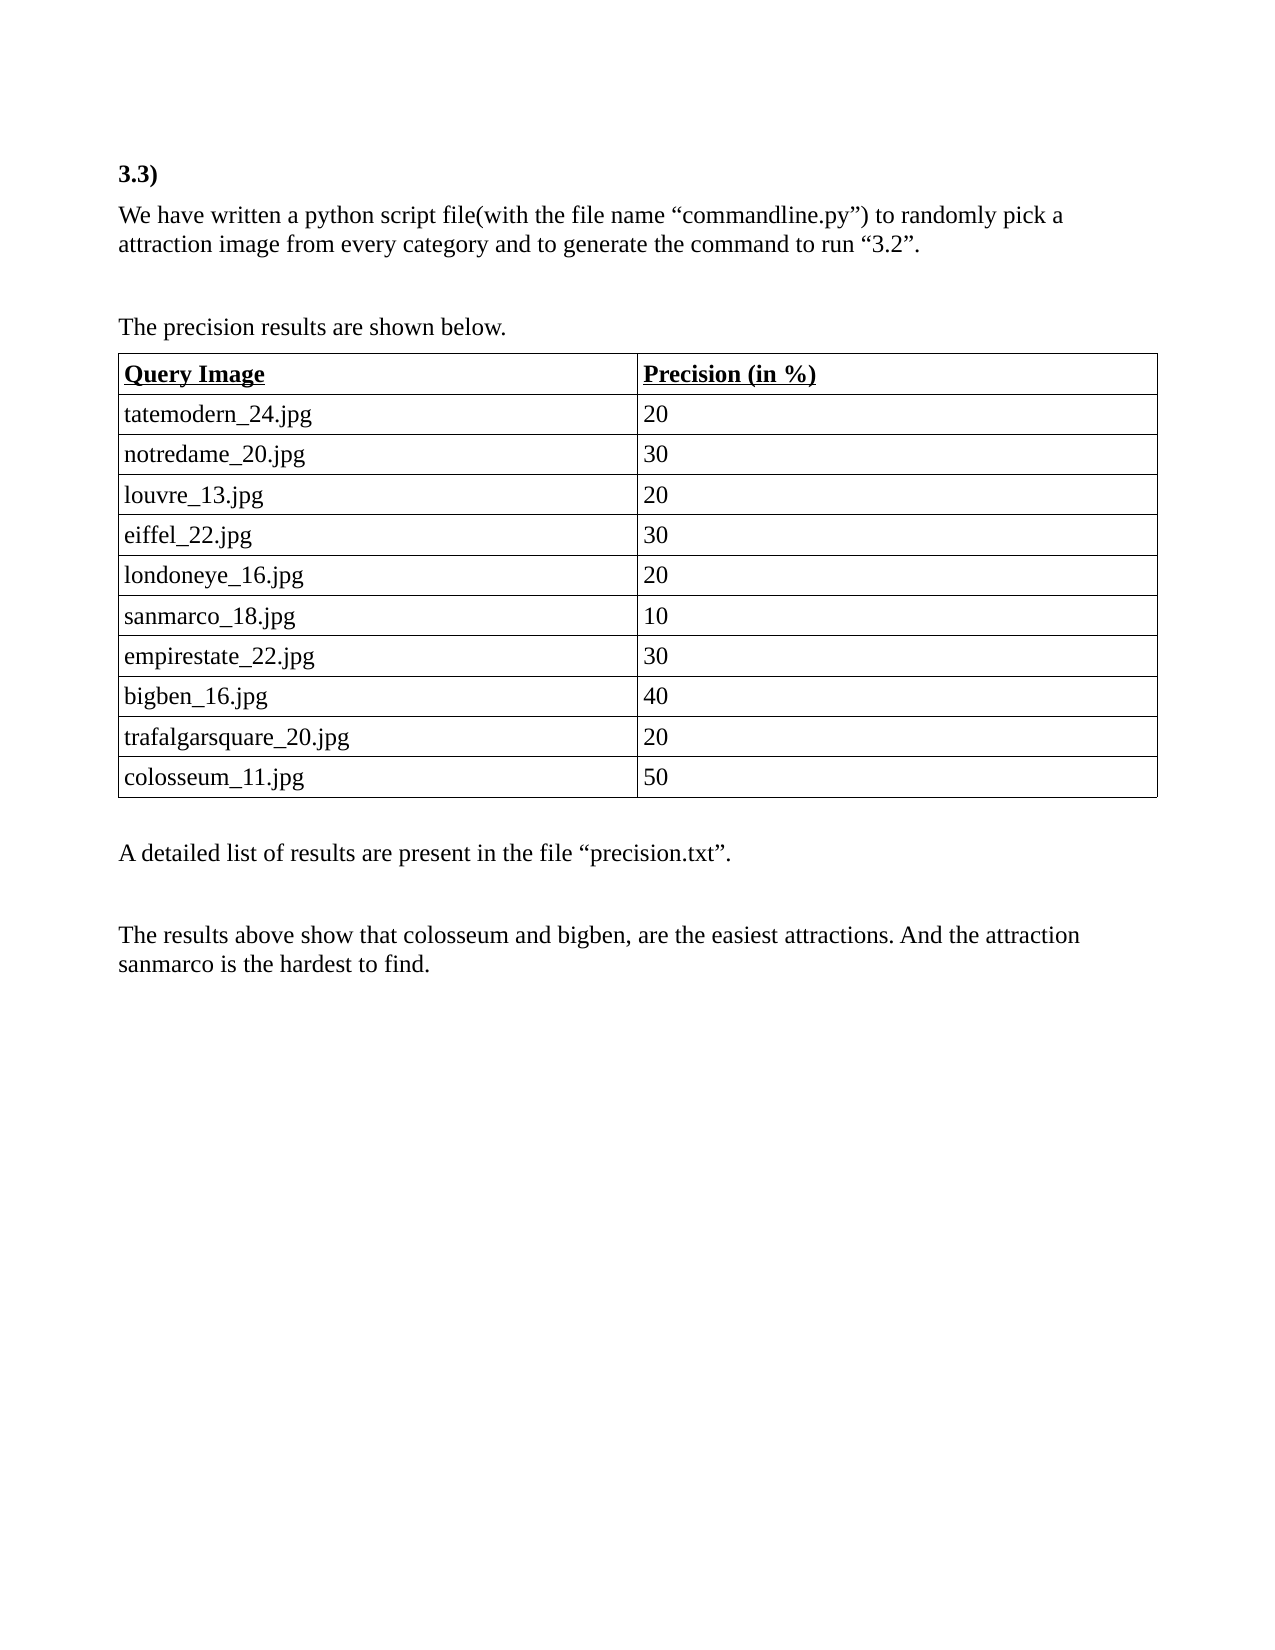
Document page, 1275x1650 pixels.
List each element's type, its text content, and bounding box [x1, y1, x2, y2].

table_cell 40 [638, 677, 1157, 716]
table_cell trafalgarsquare_20.jpg [119, 717, 637, 756]
table_header Precision (in %) [638, 354, 1157, 393]
table_cell tatemodern_24.jpg [119, 395, 637, 434]
table_cell londoneye_16.jpg [119, 556, 637, 595]
table_header Query Image [119, 354, 637, 393]
table_cell 20 [638, 717, 1157, 756]
table_cell 20 [638, 395, 1157, 434]
table_cell 50 [638, 757, 1157, 797]
table_cell louvre_13.jpg [119, 475, 637, 514]
table_cell 10 [638, 596, 1157, 635]
table_cell sanmarco_18.jpg [119, 596, 637, 635]
table_cell bigben_16.jpg [119, 677, 637, 716]
table_cell notredame_20.jpg [119, 435, 637, 474]
table_cell colosseum_11.jpg [119, 757, 637, 797]
table_cell empirestate_22.jpg [119, 636, 637, 676]
text We have written a python script file(with the file name “commandline.py”) to randomly pick a attraction image from every category and to generate the command to run “3.2”. [118, 201, 1157, 258]
text A detailed list of results are present in the file “precision.txt”. [118, 838, 1157, 867]
text The precision results are shown below. [118, 312, 1157, 341]
table_cell 30 [638, 515, 1157, 555]
table_cell 20 [638, 475, 1157, 514]
table_cell eiffel_22.jpg [119, 515, 637, 555]
text The results above show that colosseum and bigben, are the easiest attractions. And the attraction sanmarco is the hardest to find. [118, 920, 1157, 978]
table_cell 30 [638, 435, 1157, 474]
text 3.3) [118, 159, 1157, 188]
table_cell 20 [638, 556, 1157, 595]
table_cell 30 [638, 636, 1157, 676]
